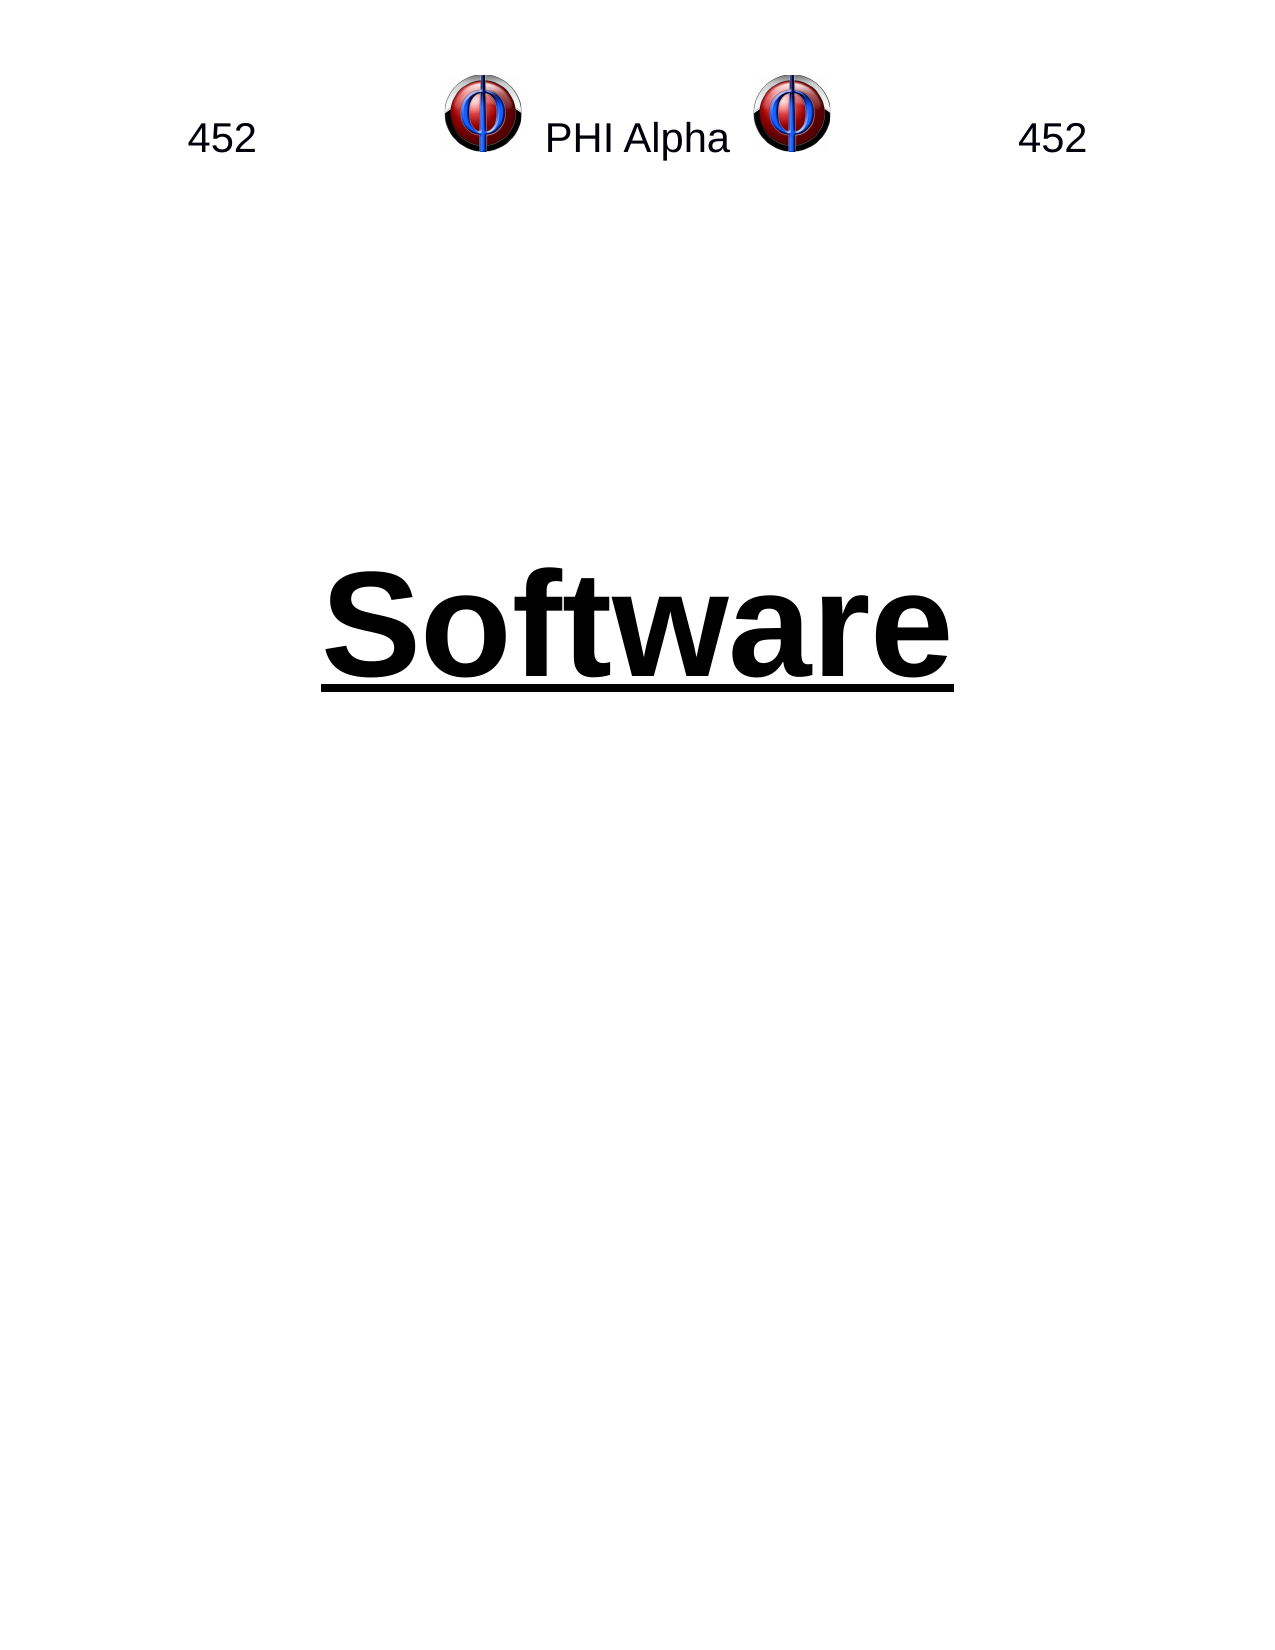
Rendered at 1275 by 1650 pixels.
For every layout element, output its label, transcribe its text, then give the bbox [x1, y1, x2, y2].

picture [753, 75, 831, 152]
picture [444, 75, 522, 152]
text Software [150, 535, 1125, 708]
